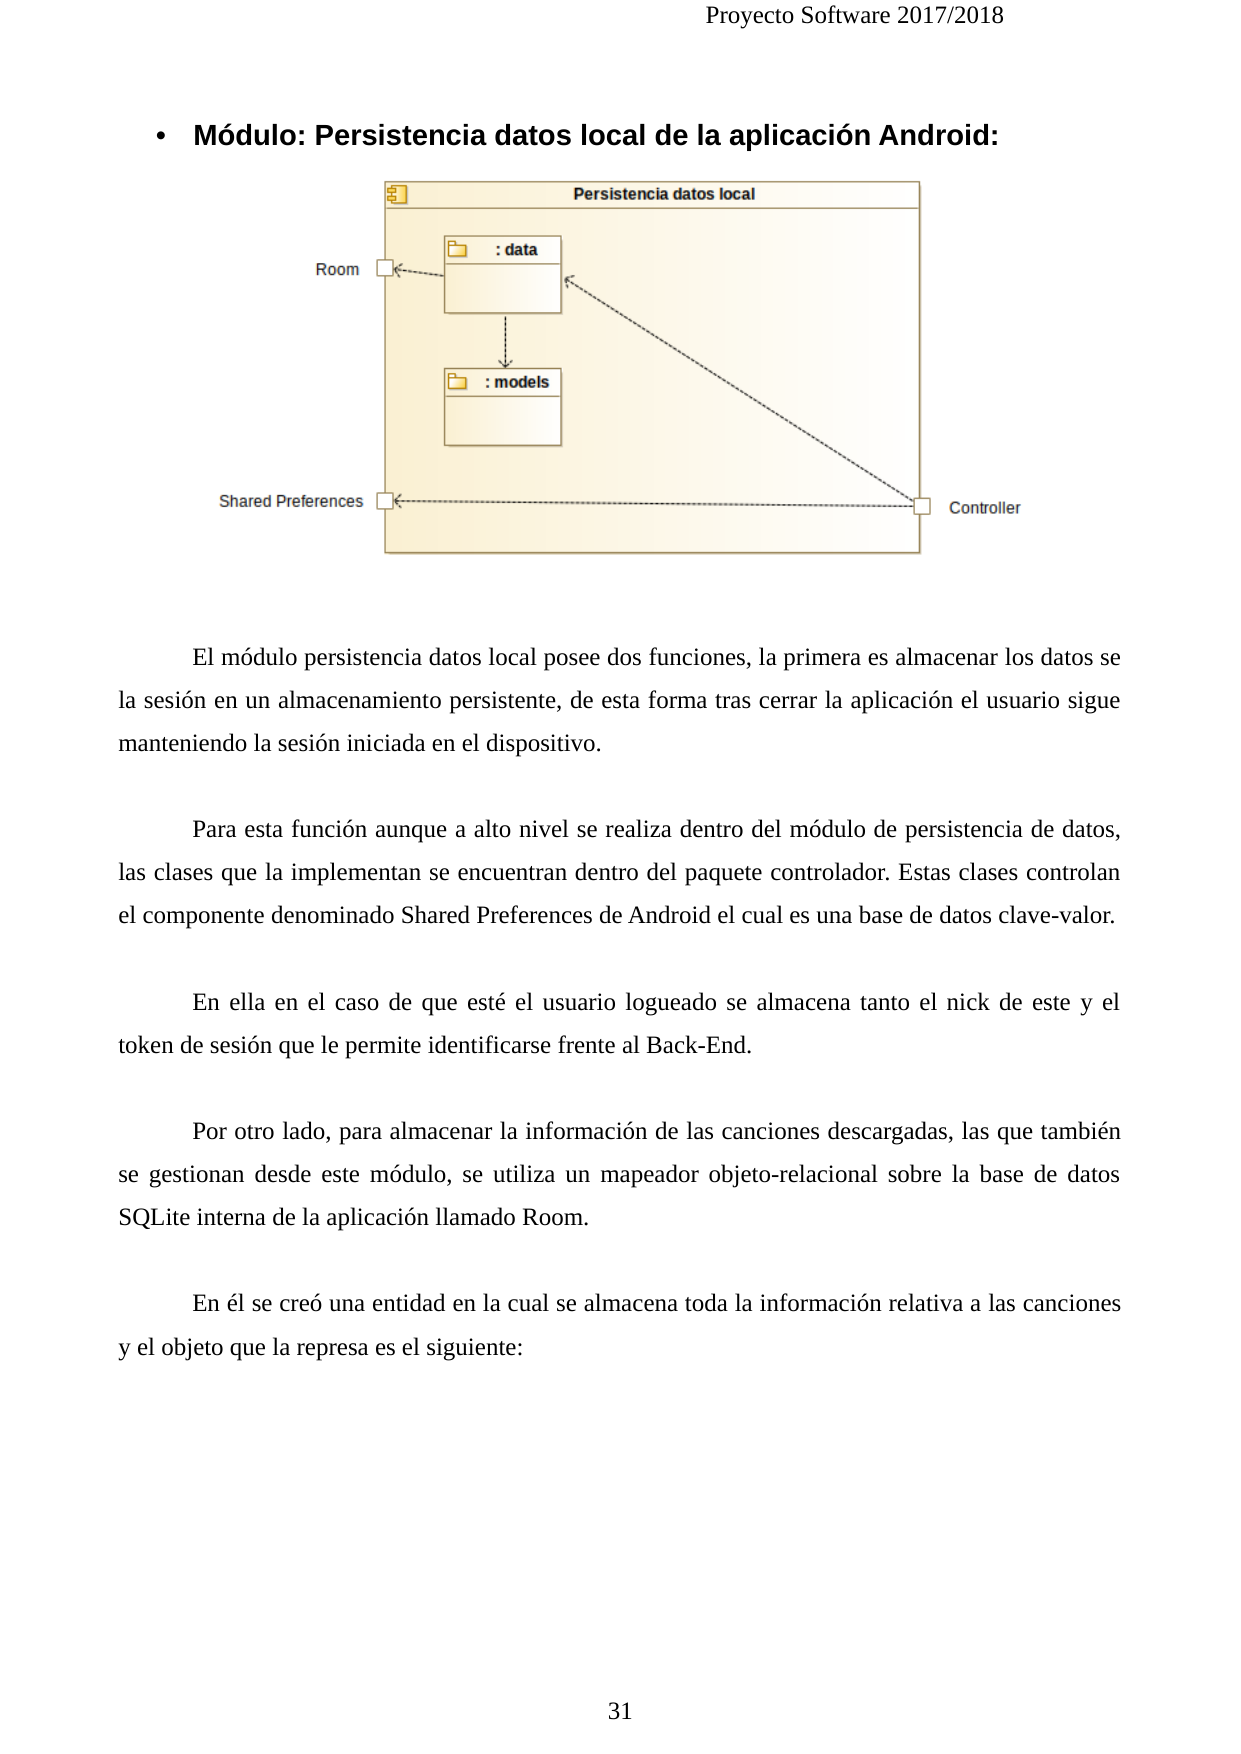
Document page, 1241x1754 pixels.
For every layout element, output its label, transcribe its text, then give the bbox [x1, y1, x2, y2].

text En ella en el caso de que esté el usuario logueado se almacena tanto el nick de este y el token de sesión que le permite identificarse frente al Back-End. [118, 987, 1122, 1058]
picture [206, 168, 1034, 568]
subtitle Módulo: Persistencia datos local de la aplicación Android: [156, 118, 1122, 152]
text En él se creó una entidad en la cual se almacena toda la información relativa a las canciones y el objeto que la represa es el siguiente: [118, 1288, 1122, 1360]
text Para esta función aunque a alto nivel se realiza dentro del módulo de persistencia de datos, las clases que la implementan se encuentran dentro del paquete controlador. Estas clases controlan el componente denominado Shared Preferences de Android el cual es una base de datos clave-valor. [118, 814, 1122, 929]
text El módulo persistencia datos local posee dos funciones, la primera es almacenar los datos se la sesión en un almacenamiento persistente, de esta forma tras cerrar la aplicación el usuario sigue manteniendo la sesión iniciada en el dispositivo. [118, 642, 1122, 757]
text Por otro lado, para almacenar la información de las canciones descargadas, las que también se gestionan desde este módulo, se utiliza un mapeador objeto-relacional sobre la base de datos SQLite interna de la aplicación llamado Room. [118, 1116, 1122, 1231]
